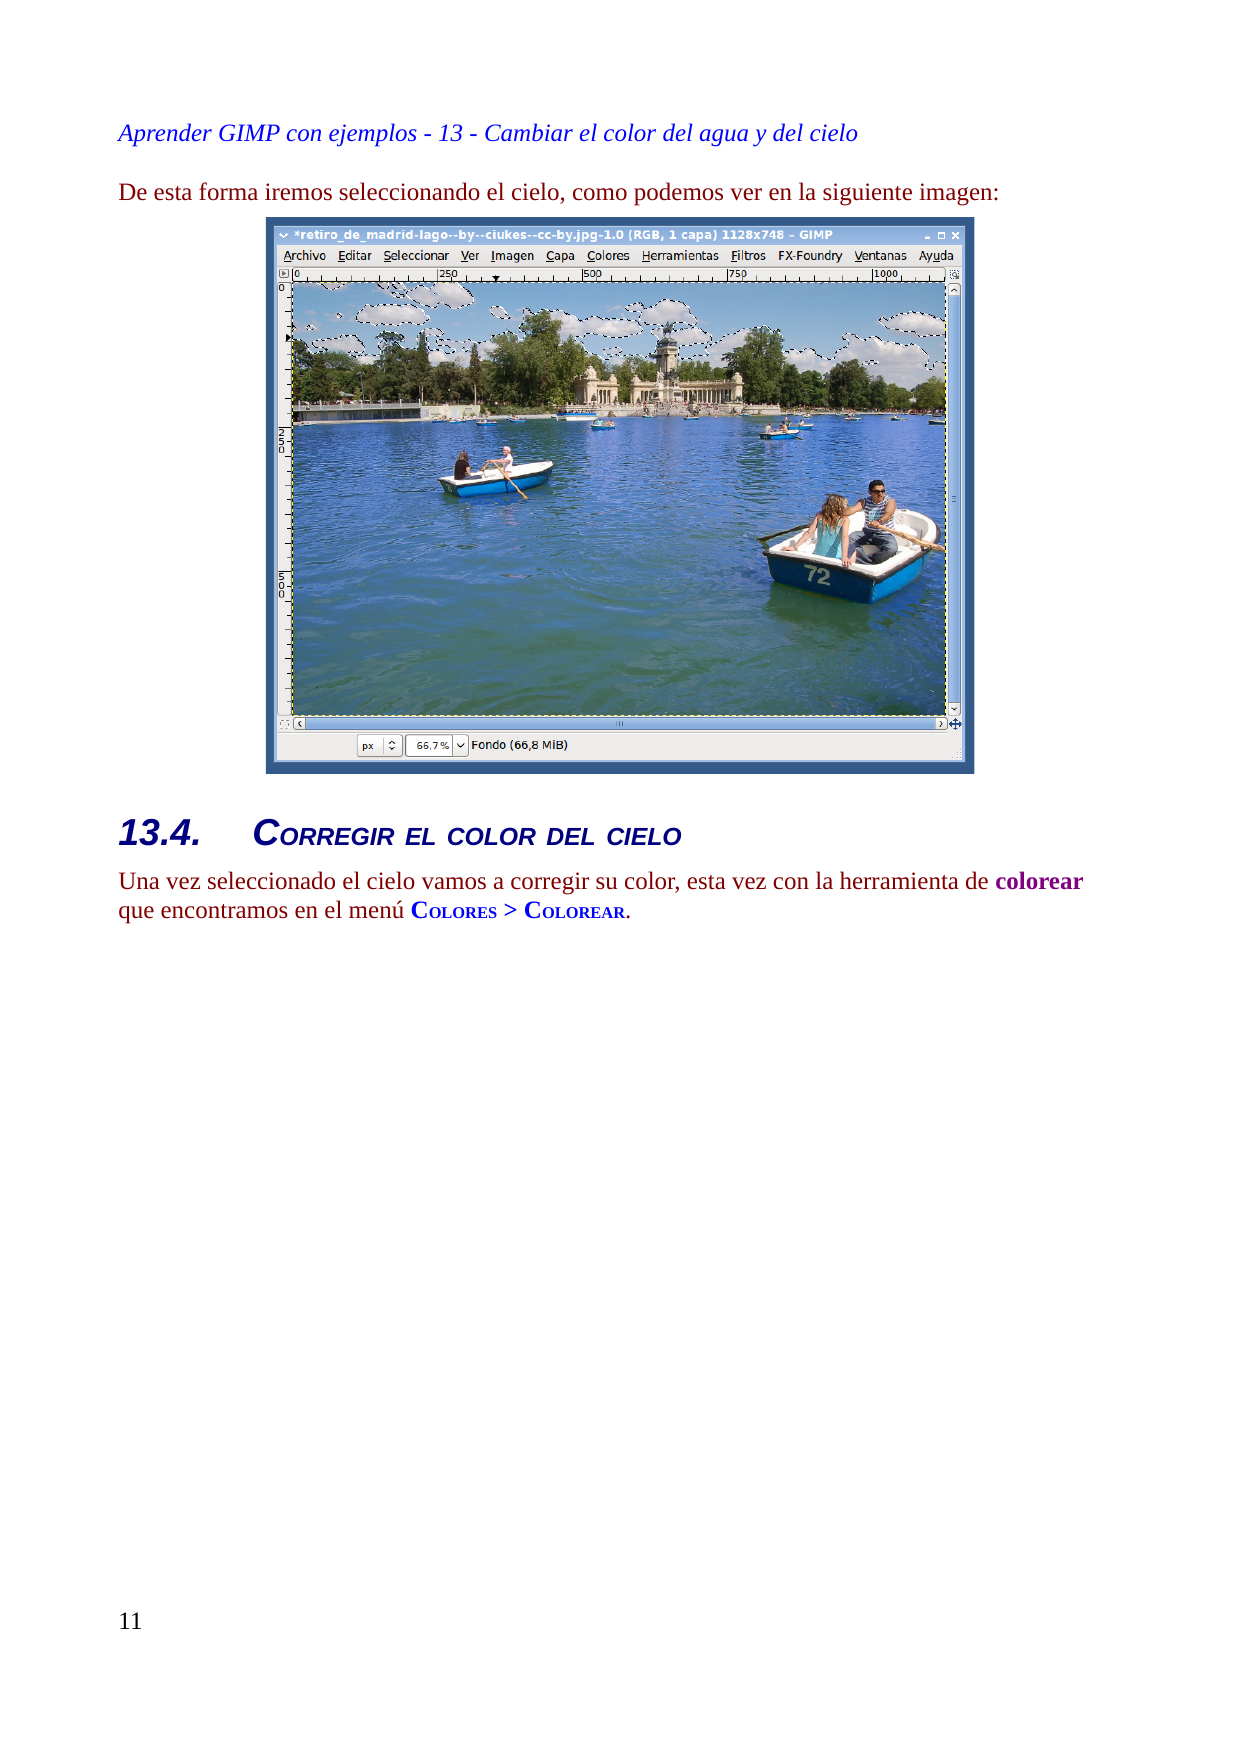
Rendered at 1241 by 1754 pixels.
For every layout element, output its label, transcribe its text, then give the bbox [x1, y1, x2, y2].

text Una vez seleccionado el cielo vamos a corregir su color, esta vez con la herramienta de colorear que encontramos en el menú Colores > Colorear. [118, 866, 1122, 924]
text De esta forma iremos seleccionando el cielo, como podemos ver en la siguiente imagen: [118, 177, 1122, 206]
picture [265, 217, 975, 774]
subtitle Corregir el color del cielo [118, 811, 1122, 854]
